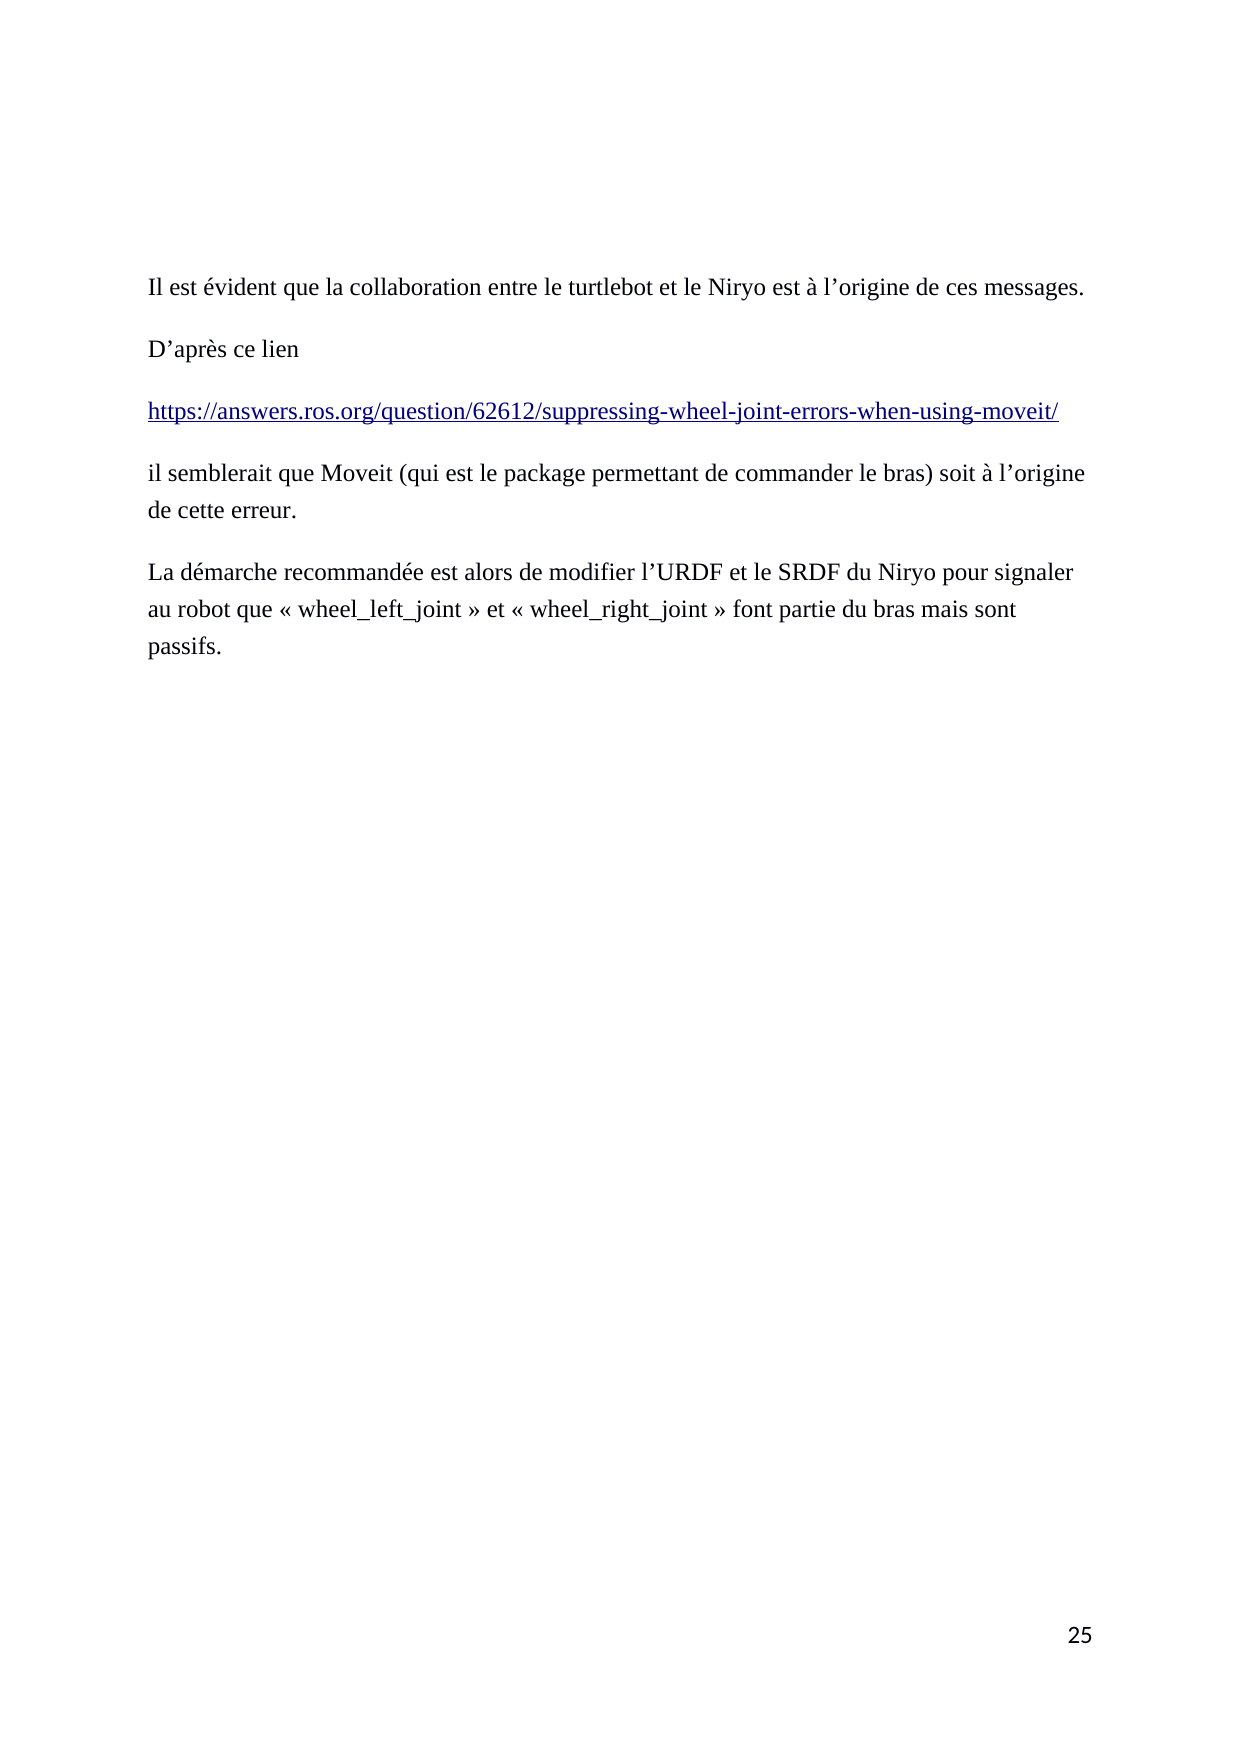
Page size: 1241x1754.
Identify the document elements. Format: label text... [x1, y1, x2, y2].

text La démarche recommandée est alors de modifier l’URDF et le SRDF du Niryo pour signaler au robot que « wheel_left_joint » et « wheel_right_joint » font partie du bras mais sont passifs. [148, 557, 1092, 660]
text Il est évident que la collaboration entre le turtlebot et le Niryo est à l’origine de ces messages. [148, 272, 1092, 301]
text https://answers.ros.org/question/62612/suppressing-wheel-joint-errors-when-using-moveit/ [148, 396, 1092, 425]
text il semblerait que Moveit (qui est le package permettant de commander le bras) soit à l’origine de cette erreur. [148, 458, 1092, 524]
text D’après ce lien [148, 334, 1092, 363]
